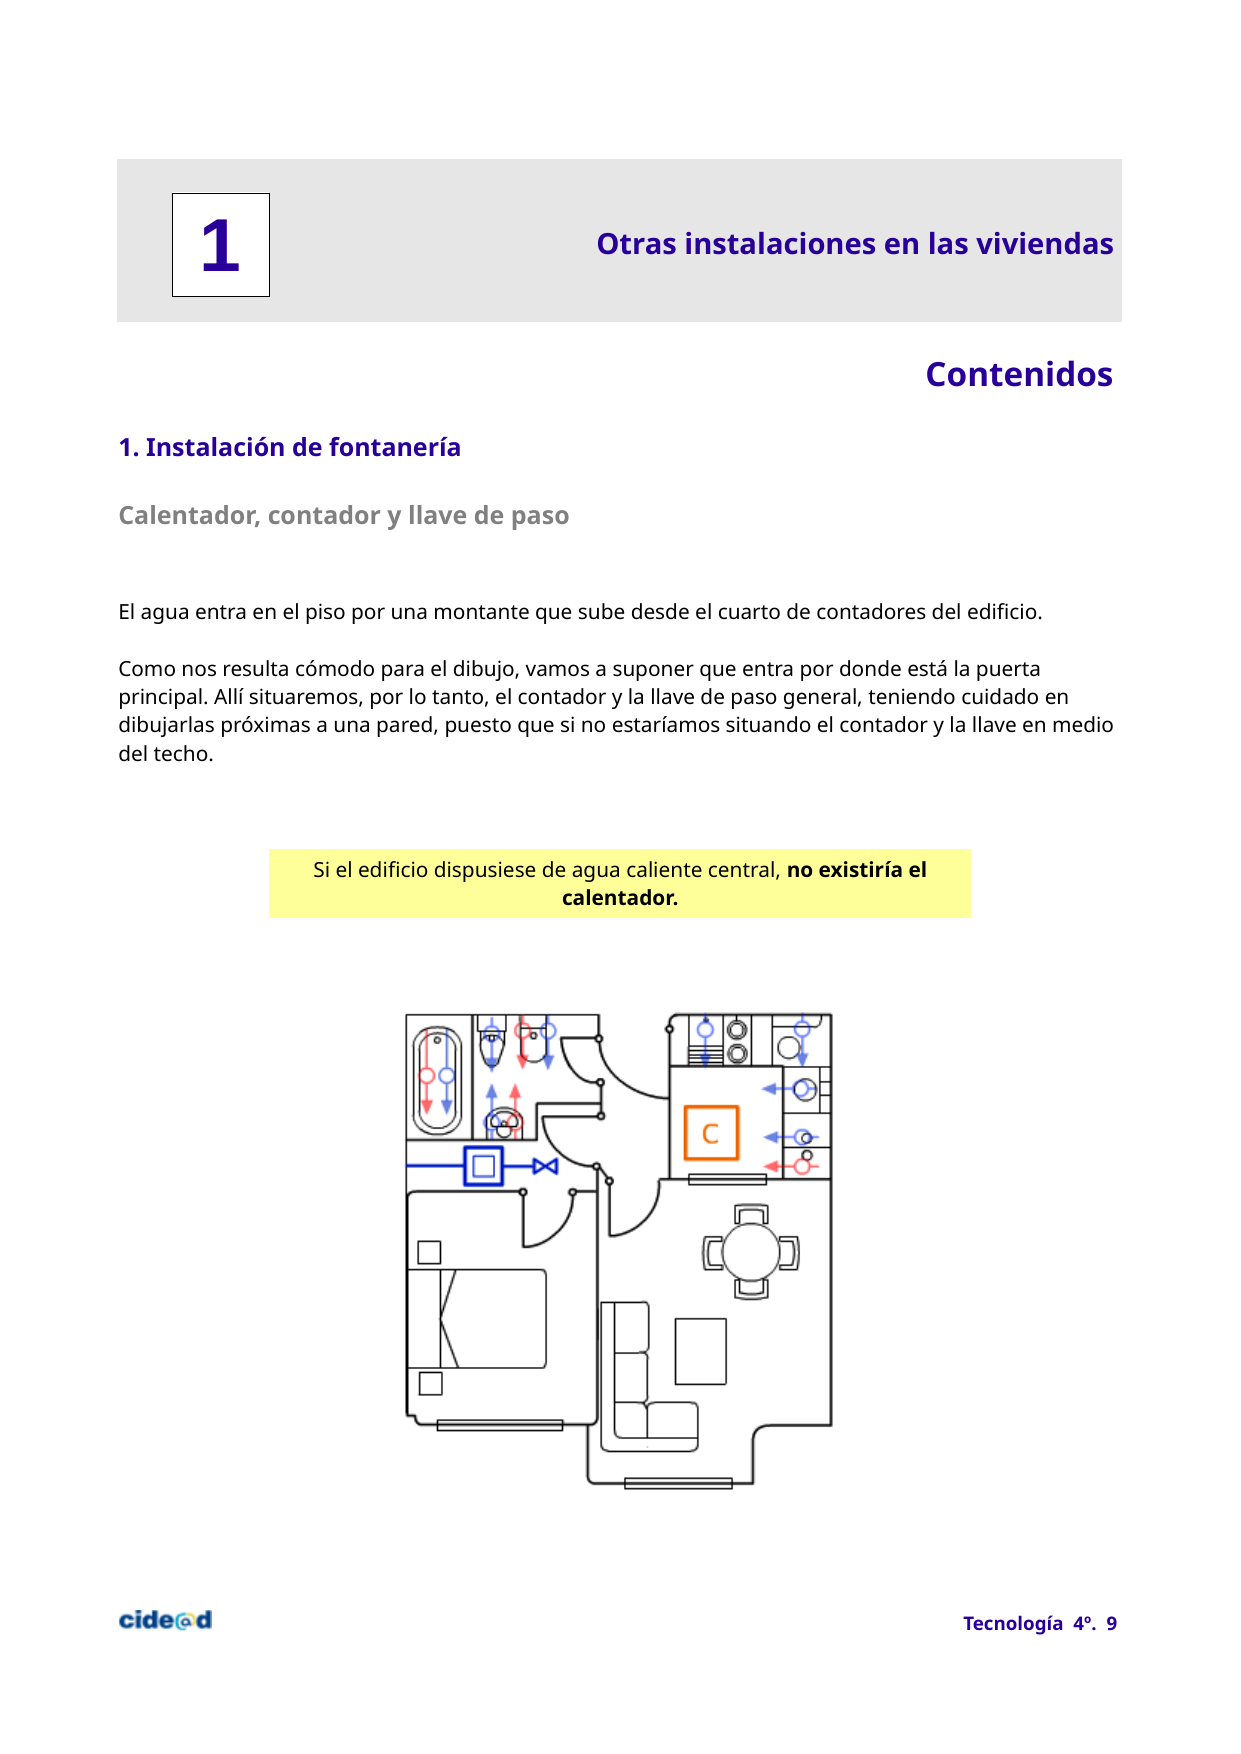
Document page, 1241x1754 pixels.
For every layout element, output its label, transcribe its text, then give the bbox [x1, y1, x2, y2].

picture [118, 1610, 212, 1632]
text El agua entra en el piso por una montante que sube desde el cuarto de contadores del edificio. Como nos resulta cómodo para el dibujo, vamos a suponer que entra por donde está la puerta principal. Allí situaremos, por lo tanto, el contador y la llave de paso general, teniendo cuidado en dibujarlas próximas a una pared, puesto que si no estaríamos situando el contador y la llave en medio del techo. [118, 568, 1122, 767]
table_header Otras instalaciones en las viviendas [117, 159, 1122, 322]
picture [376, 987, 864, 1518]
text Calentador, contador y llave de paso [118, 498, 1122, 532]
table_header Si el edificio dispusiese de agua caliente central, no existiría el calentador. [269, 849, 971, 918]
text 1. Instalación de fontanería [118, 430, 1122, 464]
text Contenidos [118, 350, 1122, 396]
